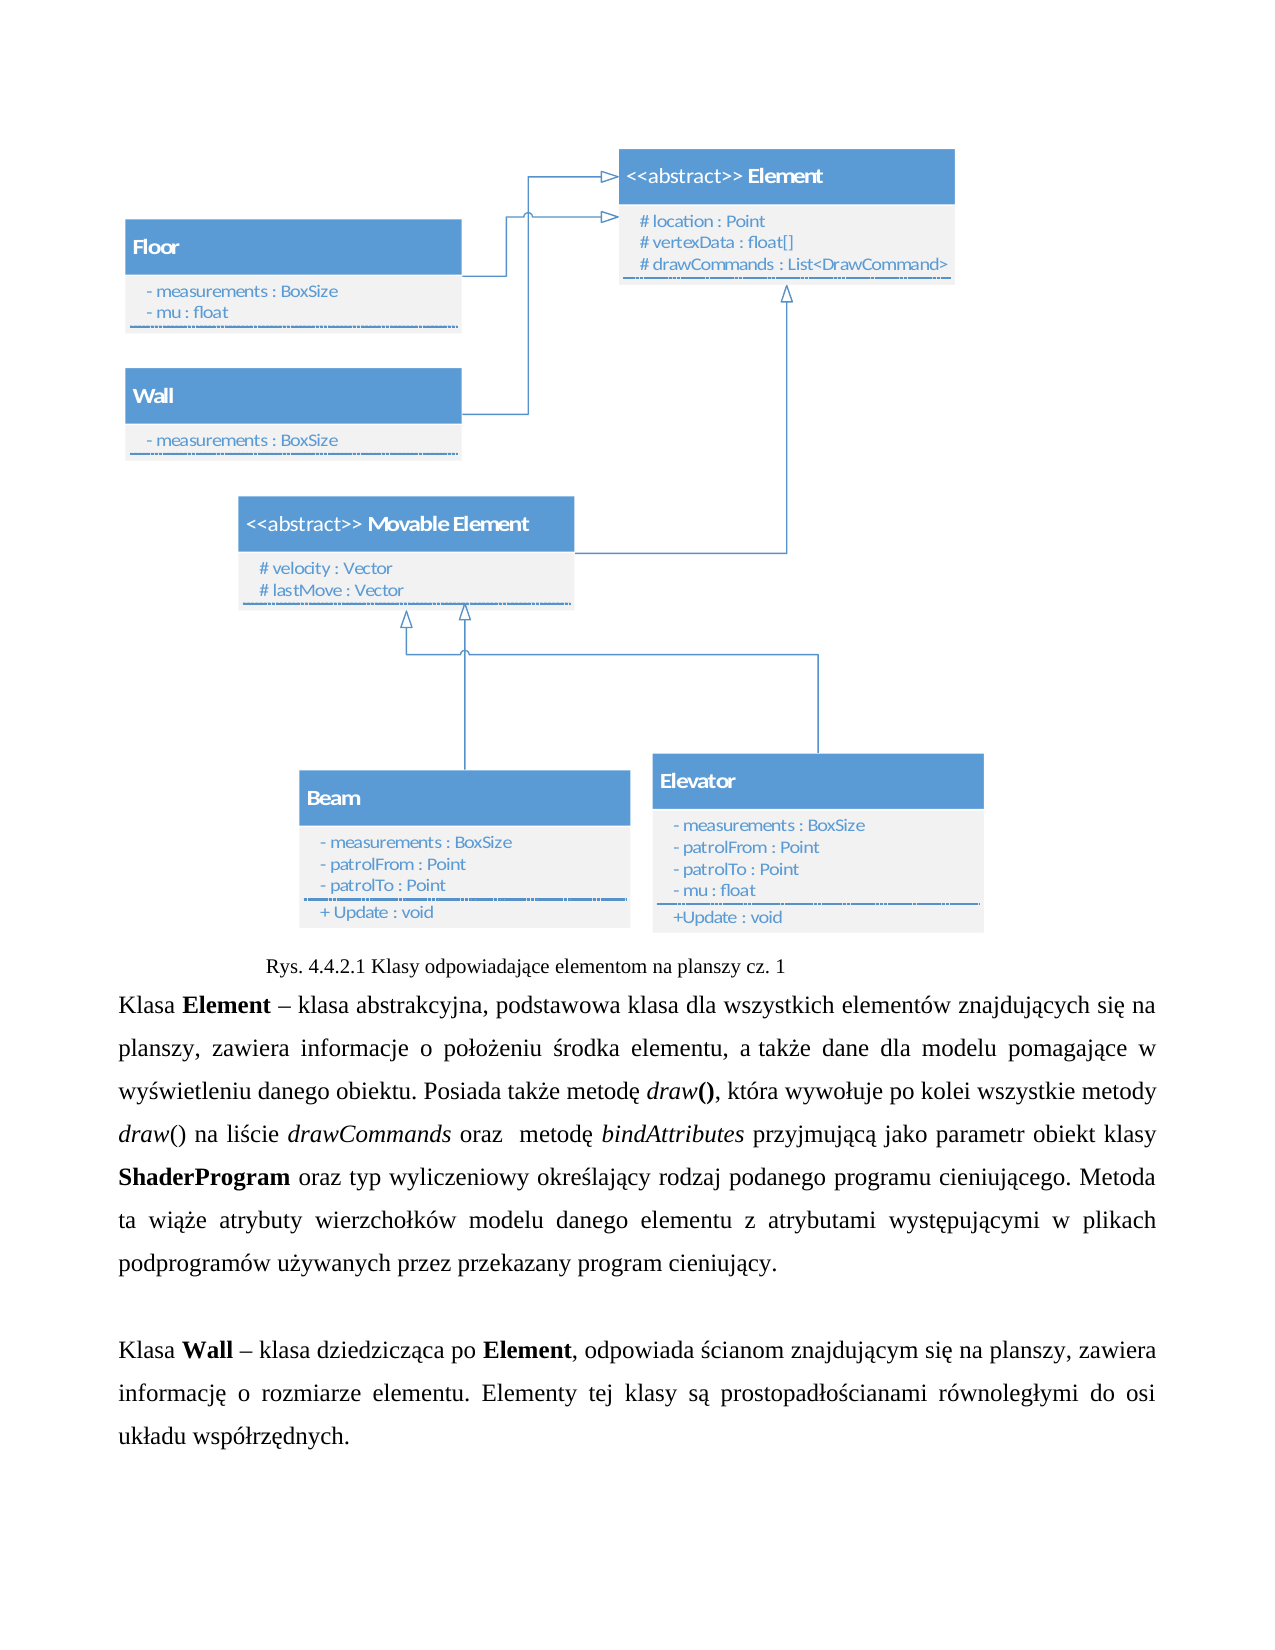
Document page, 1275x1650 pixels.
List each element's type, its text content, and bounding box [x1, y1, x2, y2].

text Klasa Wall – klasa dziedzicząca po Element, odpowiada ścianom znajdującym się na planszy, zawiera informację o rozmiarze elementu. Elementy tej klasy są prostopadłościanami równoległymi do osi układu współrzędnych. [118, 1335, 1157, 1450]
text Rys. 4.4.2.1 Klasy odpowiadające elementom na planszy cz. 1 [118, 954, 1157, 978]
text Klasa Element – klasa abstrakcyjna, podstawowa klasa dla wszystkich elementów znajdujących się na planszy, zawiera informacje o położeniu środka elementu, a także dane dla modelu pomagające w wyświetleniu danego obiektu. Posiada także metodę draw(), która wywołuje po kolei wszystkie metody draw() na liście drawCommands oraz metodę bindAttributes przyjmującą jako parametr obiekt klasy ShaderProgram oraz typ wyliczeniowy określający rodzaj podanego programu cieniującego. Metoda ta wiąże atrybuty wierzchołków modelu danego elementu z atrybutami występującymi w plikach podprogramów używanych przez przekazany program cieniujący. [118, 990, 1157, 1277]
